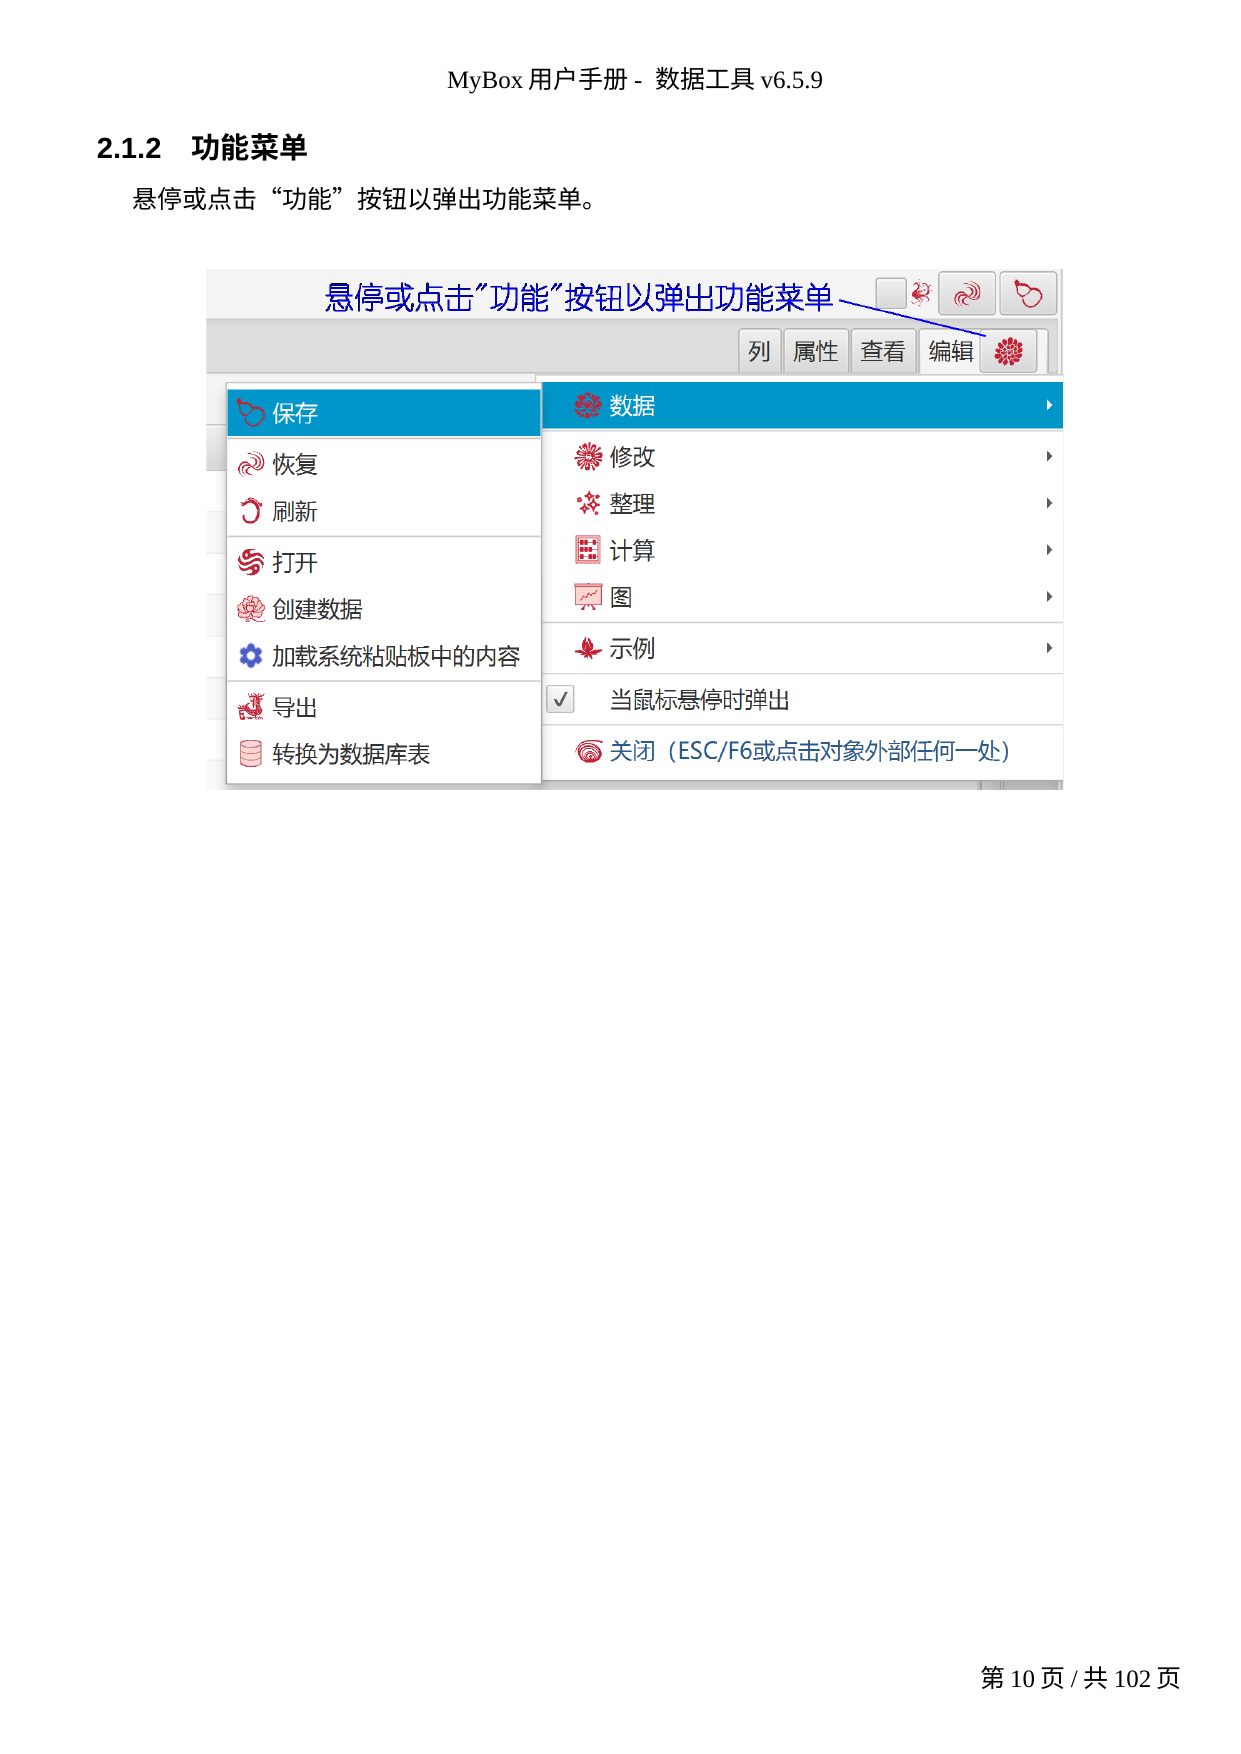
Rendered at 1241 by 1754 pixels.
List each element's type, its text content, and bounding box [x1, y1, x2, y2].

text 悬停或点击“功能”按钮以弹出功能菜单。 [88, 179, 1181, 216]
picture [634, 396, 644, 415]
subtitle 功能菜单 [88, 125, 1181, 167]
picture [206, 269, 1064, 790]
picture [576, 395, 591, 408]
picture [591, 402, 600, 411]
picture [591, 396, 598, 403]
picture [611, 395, 621, 405]
